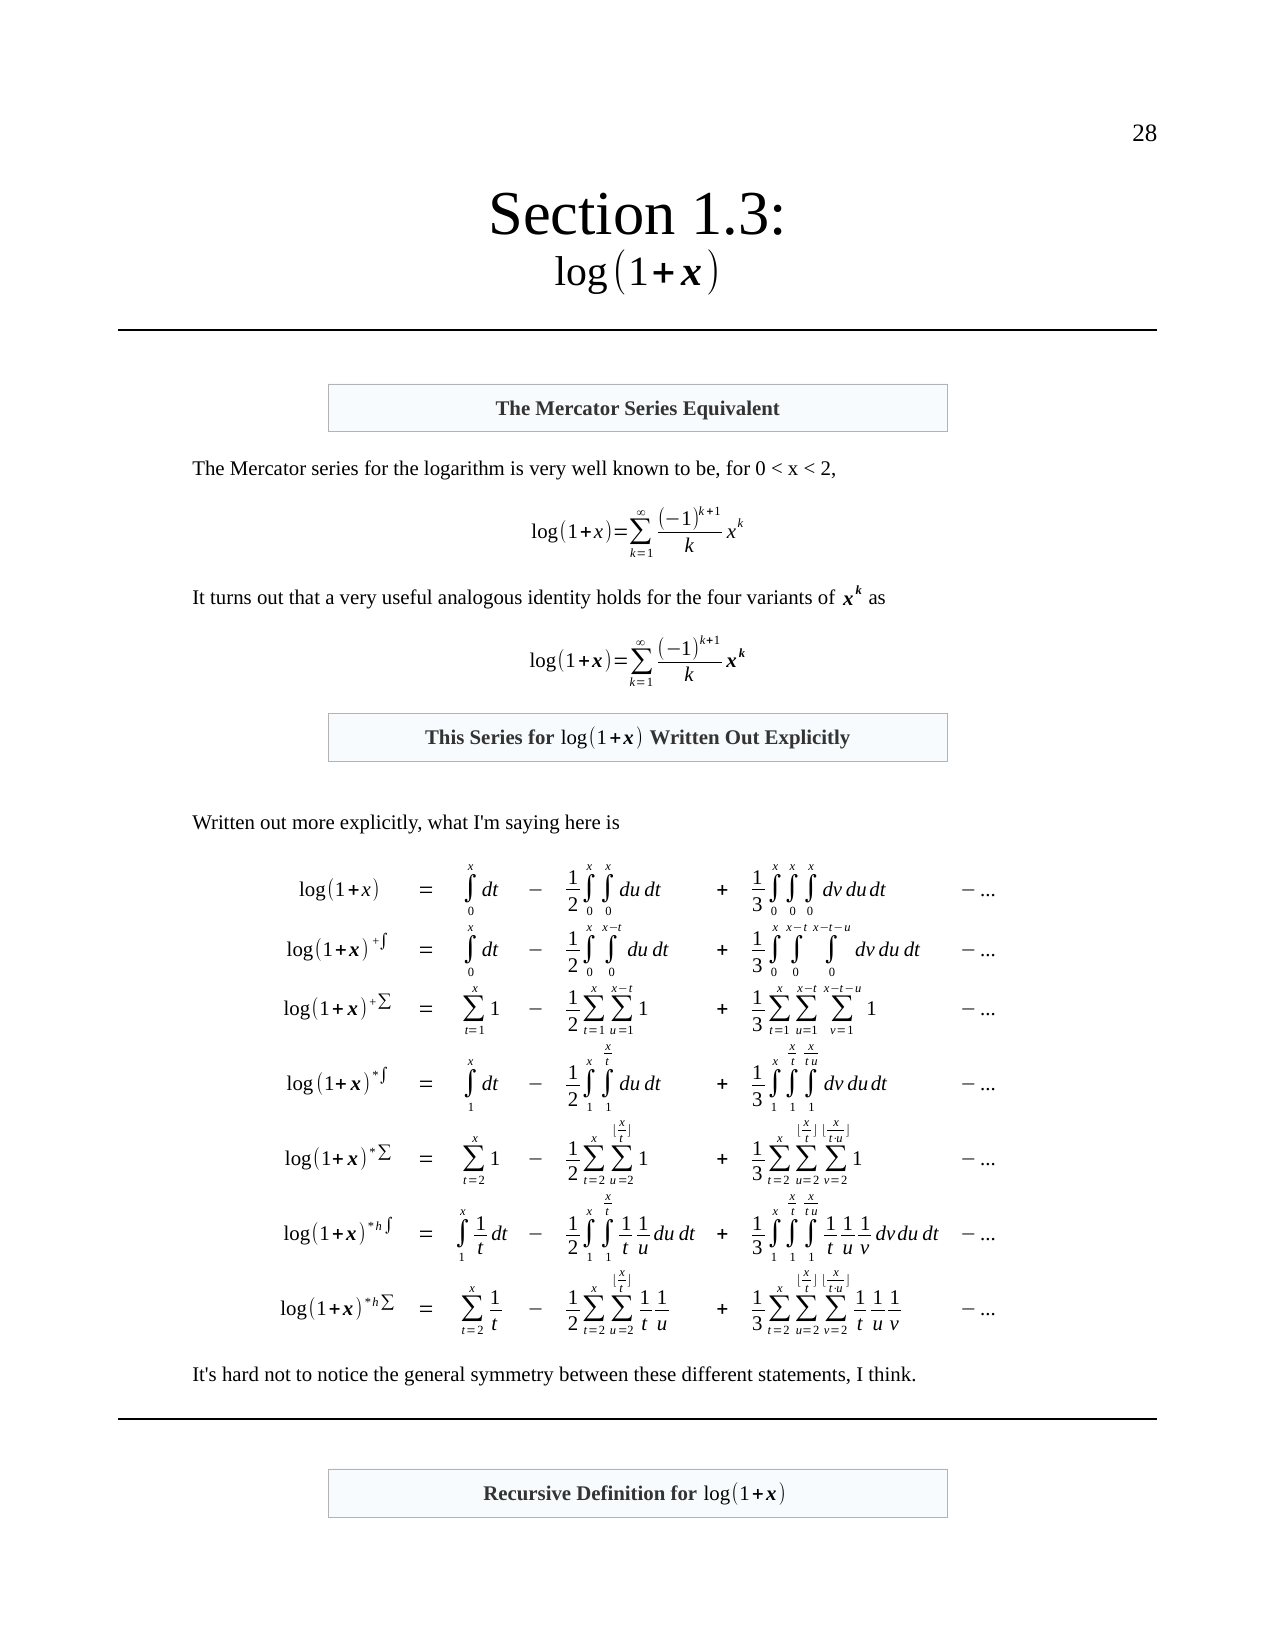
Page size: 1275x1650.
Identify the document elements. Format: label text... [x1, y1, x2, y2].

text It's hard not to notice the general symmetry between these different statements, I think. [118, 1361, 1157, 1386]
text Section 1.3: [118, 176, 1157, 248]
text This Series forWritten Out Explicitly [329, 714, 947, 761]
text The Mercator series for the logarithm is very well known to be, for 0 < x < 2, [118, 456, 1157, 480]
text Written out more explicitly, what I'm saying here is [118, 810, 1157, 834]
text Recursive Definition for [329, 1470, 947, 1517]
text It turns out that a very useful analogous identity holds for the four variants ofas [118, 583, 1157, 609]
text The Mercator Series Equivalent [329, 385, 947, 431]
